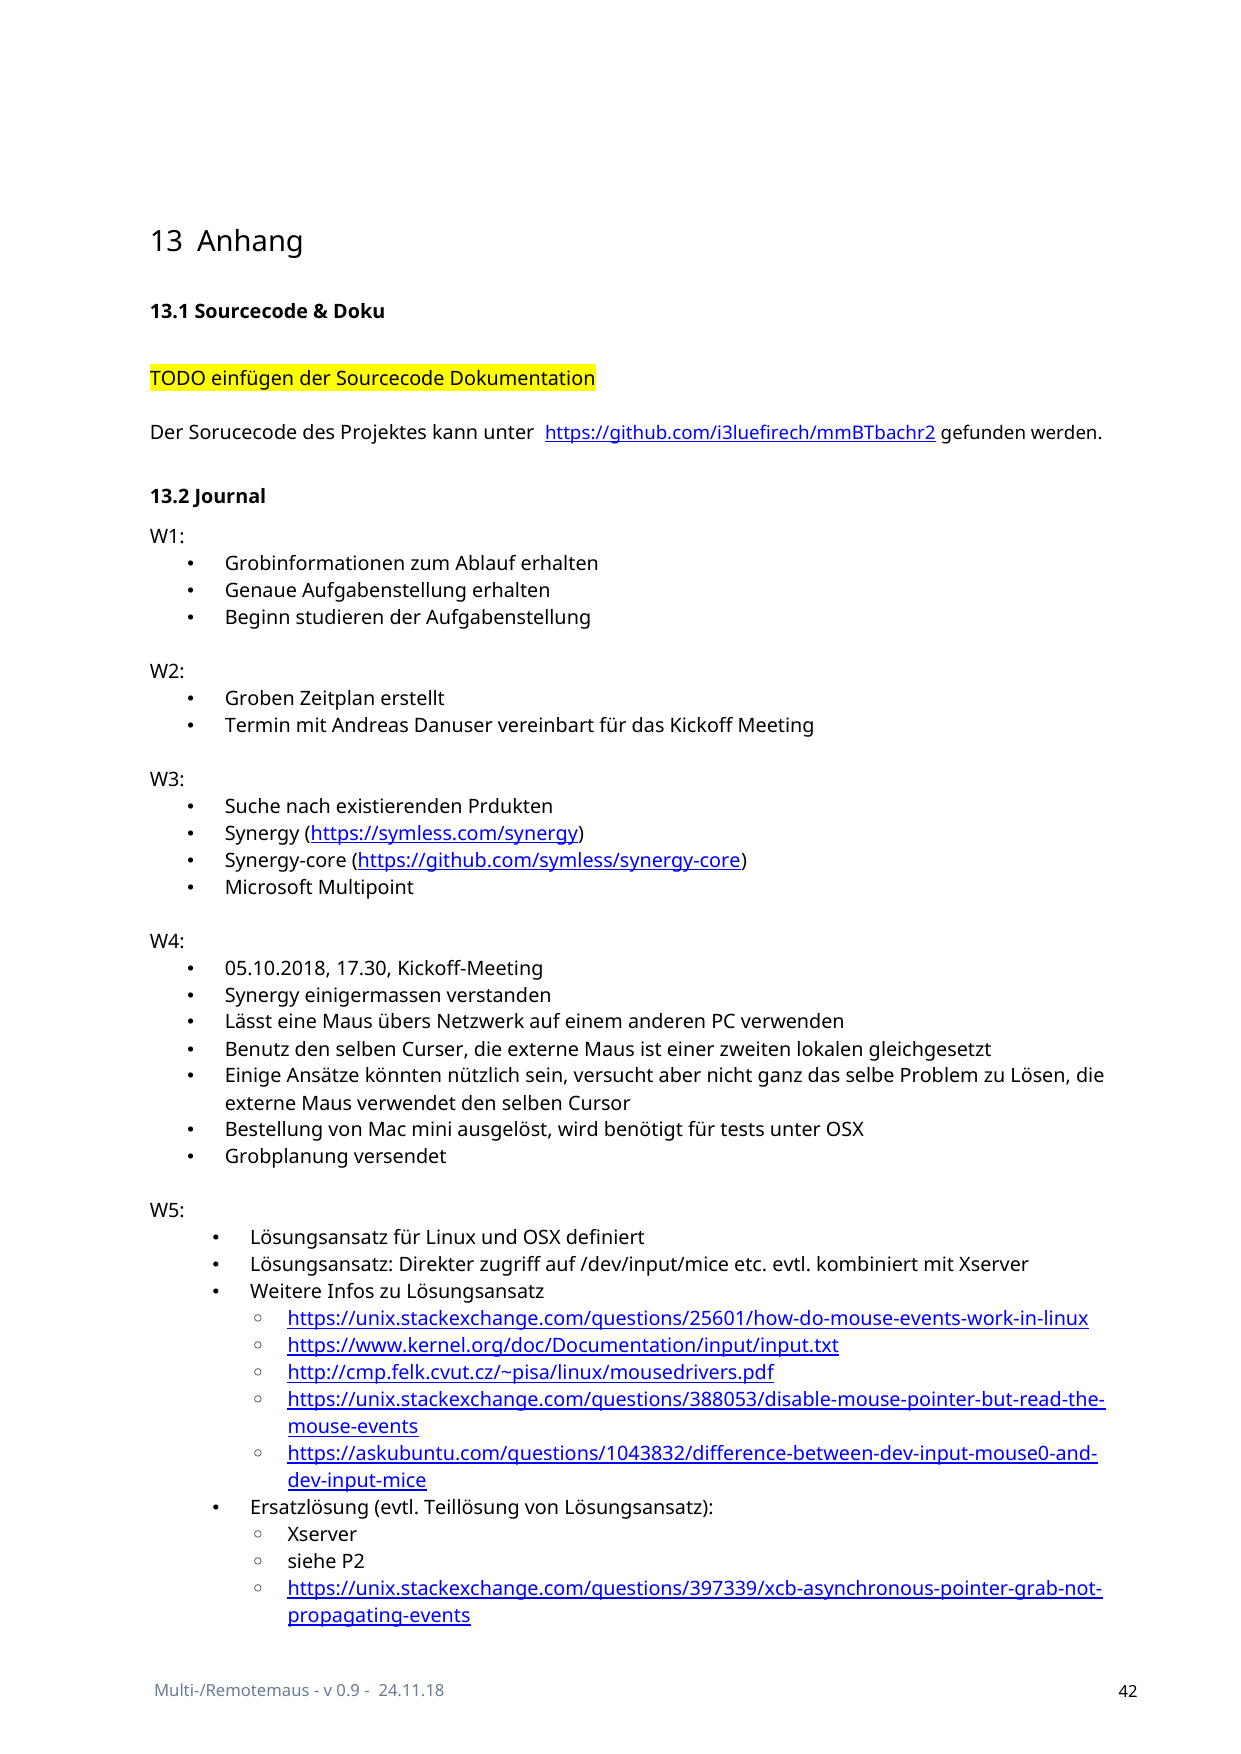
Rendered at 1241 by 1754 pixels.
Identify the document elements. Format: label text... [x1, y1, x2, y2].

list https://unix.stackexchange.com/questions/388053/disable-mouse-pointer-but-read-the-mouse-events [250, 1386, 1136, 1439]
list http://cmp.felk.cvut.cz/~pisa/linux/mousedrivers.pdf [250, 1358, 1136, 1386]
subtitle Journal [149, 483, 1136, 510]
list Synergy einigermassen verstanden [187, 981, 1136, 1008]
text Der Sorucecode des Projektes kann unter https://github.com/i3luefirech/mmBTbachr2 gefunden werden. [149, 418, 1136, 445]
list Lösungsansatz: Direkter zugriff auf /dev/input/mice etc. evtl. kombiniert mit Xserver [212, 1251, 1136, 1278]
list Termin mit Andreas Danuser vereinbart für das Kickoff Meeting [187, 711, 1136, 738]
list Lässt eine Maus übers Netzwerk auf einem anderen PC verwenden [187, 1008, 1136, 1035]
list 05.10.2018, 17.30, Kickoff-Meeting [187, 954, 1136, 981]
list Lösungsansatz für Linux und OSX definiert [212, 1224, 1136, 1251]
list https://unix.stackexchange.com/questions/25601/how-do-mouse-events-work-in-linux [250, 1304, 1136, 1332]
list Genaue Aufgabenstellung erhalten [187, 576, 1136, 603]
list Beginn studieren der Aufgabenstellung [187, 603, 1136, 630]
list Bestellung von Mac mini ausgelöst, wird benötigt für tests unter OSX [187, 1116, 1136, 1143]
list Suche nach existierenden Prdukten [187, 792, 1136, 819]
list Einige Ansätze könnten nützlich sein, versucht aber nicht ganz das selbe Problem zu Lösen, die externe Maus verwendet den selben Cursor [187, 1062, 1136, 1116]
list Ersatzlösung (evtl. Teillösung von Lösungsansatz): [212, 1493, 1136, 1520]
text W4: [149, 927, 1136, 954]
text W5: [149, 1197, 1136, 1224]
list Synergy (https://symless.com/synergy) [187, 819, 1136, 846]
subtitle Anhang [149, 221, 1136, 260]
list Benutz den selben Curser, die externe Maus ist einer zweiten lokalen gleichgesetzt [187, 1035, 1136, 1062]
list siehe P2 [250, 1547, 1136, 1574]
list Microsoft Multipoint [187, 873, 1136, 900]
text W3: [149, 765, 1136, 792]
list https://www.kernel.org/doc/Documentation/input/input.txt [250, 1332, 1136, 1358]
list Grobplanung versendet [187, 1143, 1136, 1170]
list Grobinformationen zum Ablauf erhalten [187, 549, 1136, 576]
text TODO einfügen der Sourcecode Dokumentation [149, 364, 1136, 391]
list Synergy-core (https://github.com/symless/synergy-core) [187, 846, 1136, 873]
list Xserver [250, 1520, 1136, 1547]
list https://unix.stackexchange.com/questions/397339/xcb-asynchronous-pointer-grab-not-propagating-events [250, 1574, 1136, 1628]
subtitle Sourcecode & Doku [149, 298, 1136, 325]
text W1: [149, 522, 1136, 549]
list https://askubuntu.com/questions/1043832/difference-between-dev-input-mouse0-and-dev-input-mice [250, 1439, 1136, 1493]
text W2: [149, 657, 1136, 684]
list Groben Zeitplan erstellt [187, 684, 1136, 711]
list Weitere Infos zu Lösungsansatz [212, 1278, 1136, 1304]
